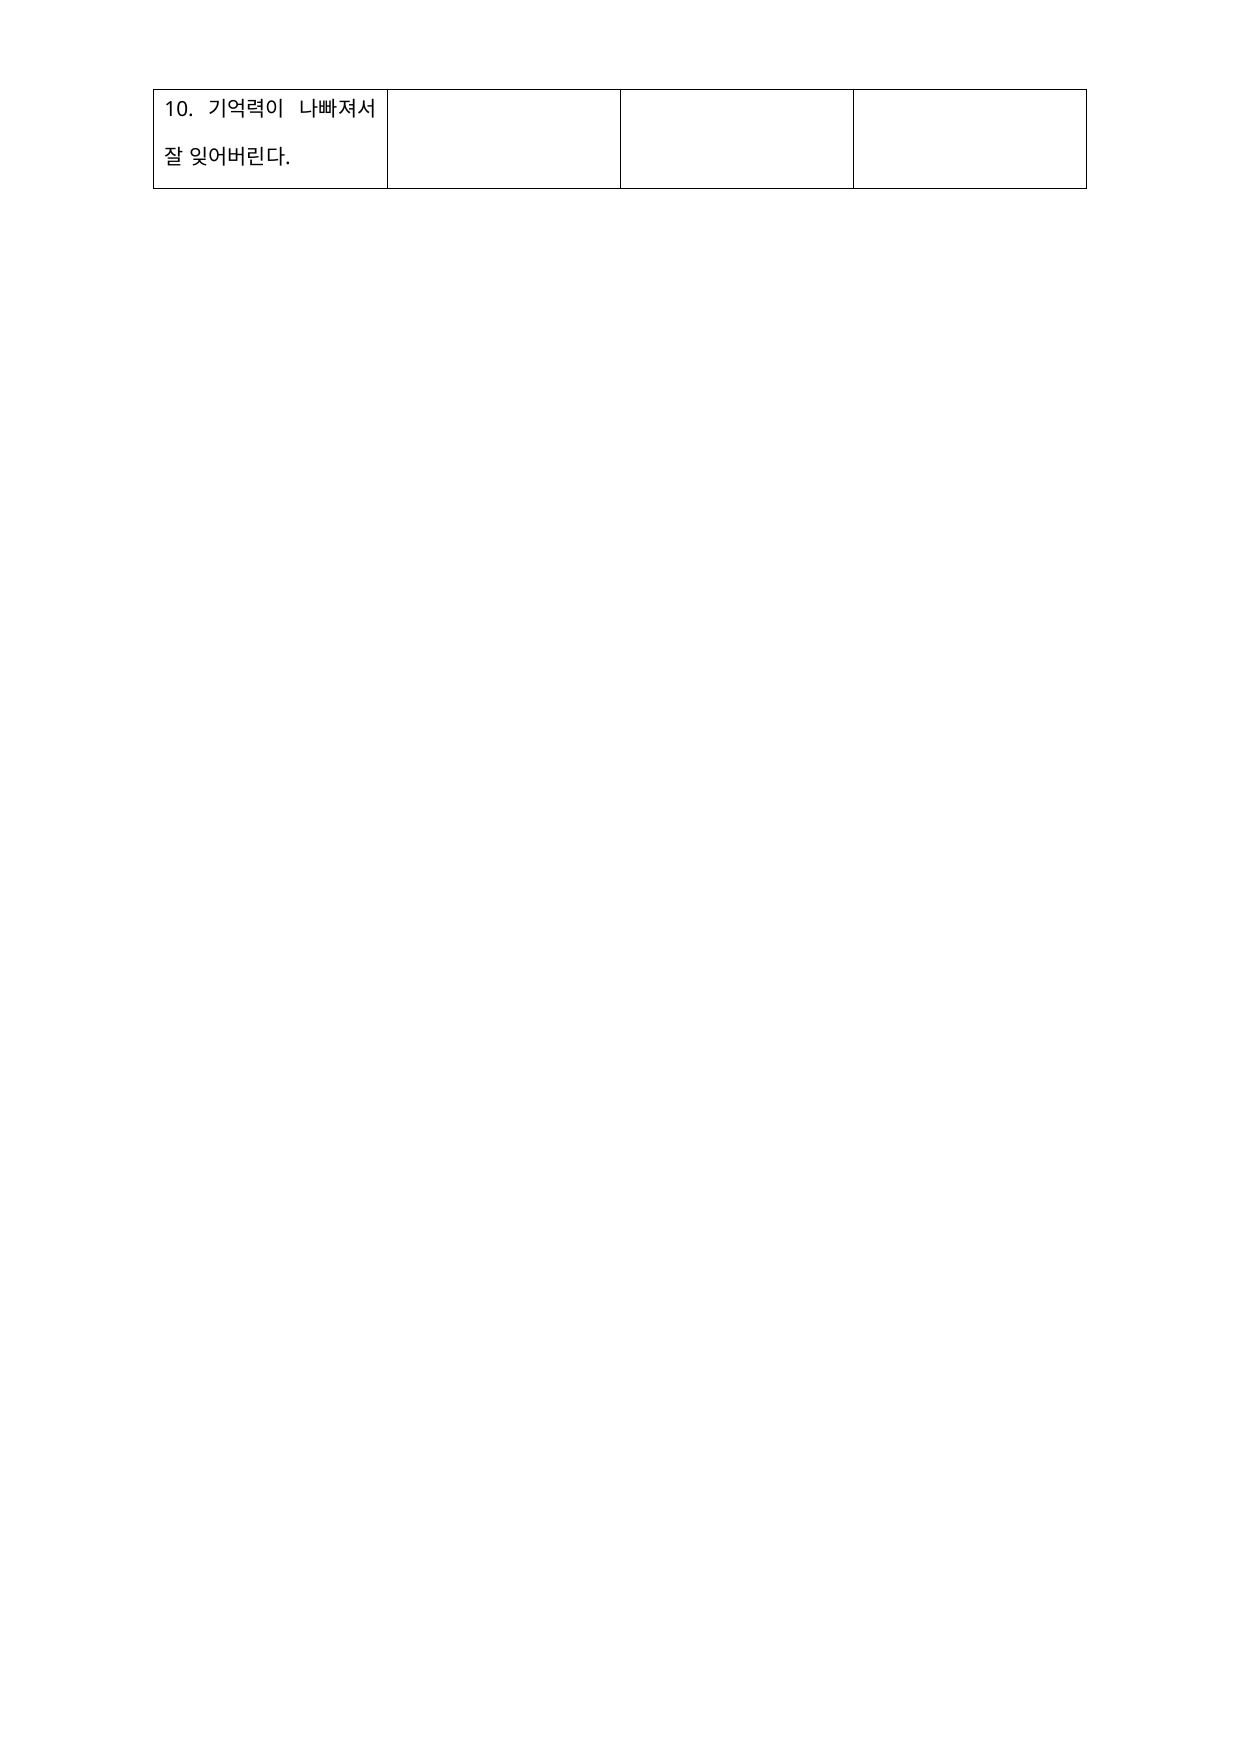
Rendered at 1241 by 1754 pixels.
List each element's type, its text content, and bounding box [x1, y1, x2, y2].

table_cell [621, 90, 853, 188]
table_cell [388, 90, 620, 188]
table_cell 10. 기억력이 나빠져서 잘 잊어버린다. [154, 90, 387, 188]
table_cell [854, 90, 1086, 188]
